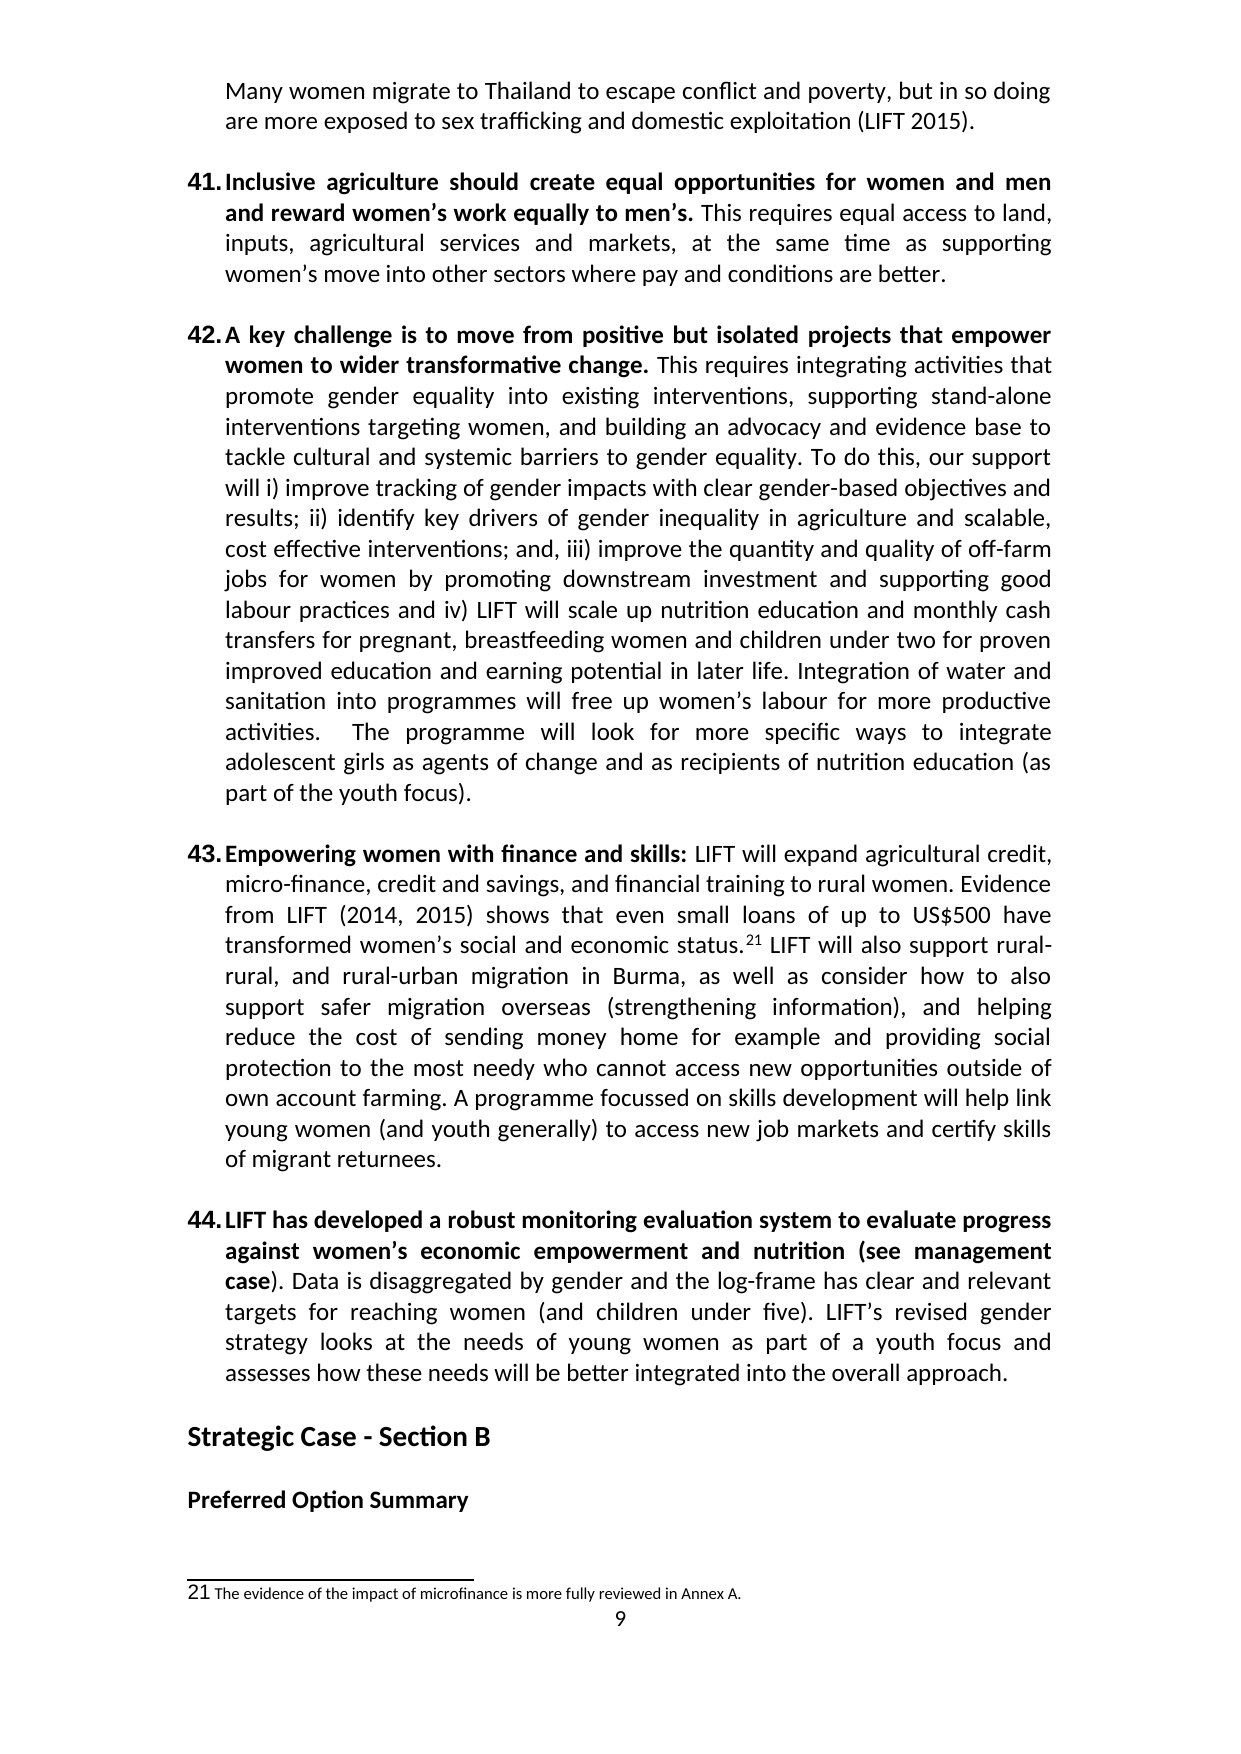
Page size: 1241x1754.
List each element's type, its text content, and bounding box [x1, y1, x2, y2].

list Empowering women with finance and skills: LIFT will expand agricultural credit, micro-finance, credit and savings, and financial training to rural women. Evidence from LIFT (2014, 2015) shows that even small loans of up to US$500 have transformed women’s social and economic status. LIFT will also support rural-rural, and rural-urban migration in Burma, as well as consider how to also support safer migration overseas (strengthening information), and helping reduce the cost of sending money home for example and providing social protection to the most needy who cannot access new opportunities outside of own account farming. A programme focussed on skills development will help link young women (and youth generally) to access new job markets and certify skills of migrant returnees. [187, 838, 1053, 1174]
text Strategic Case - Section B [187, 1418, 1053, 1453]
list A key challenge is to move from positive but isolated projects that empower women to wider transformative change. This requires integrating activities that promote gender equality into existing interventions, supporting stand-alone interventions targeting women, and building an advocacy and evidence base to tackle cultural and systemic barriers to gender equality. To do this, our support will i) improve tracking of gender impacts with clear gender-based objectives and results; ii) identify key drivers of gender inequality in agriculture and scalable, cost effective interventions; and, iii) improve the quantity and quality of off-farm jobs for women by promoting downstream investment and supporting good labour practices and iv) LIFT will scale up nutrition education and monthly cash transfers for pregnant, breastfeeding women and children under two for proven improved education and earning potential in later life. Integration of water and sanitation into programmes will free up women’s labour for more productive activities. The programme will look for more specific ways to integrate adolescent girls as agents of change and as recipients of nutrition education (as part of the youth focus). [187, 319, 1053, 807]
list The evidence of the impact of microfinance is more fully reviewed in Annex A. [187, 1580, 1053, 1604]
text Preferred Option Summary [187, 1484, 1053, 1514]
list Inclusive agriculture should create equal opportunities for women and men and reward women’s work equally to men’s. This requires equal access to land, inputs, agricultural services and markets, at the same time as supporting women’s move into other sectors where pay and conditions are better. [187, 167, 1053, 289]
list LIFT has developed a robust monitoring evaluation system to evaluate progress against women’s economic empowerment and nutrition (see management case). Data is disaggregated by gender and the log-frame has clear and relevant targets for reaching women (and children under five). LIFT’s revised gender strategy looks at the needs of young women as part of a youth focus and assesses how these needs will be better integrated into the overall approach. [187, 1204, 1053, 1387]
list Many women migrate to Thailand to escape conflict and poverty, but in so doing are more exposed to sex trafficking and domestic exploitation (LIFT 2015). [187, 75, 1053, 136]
